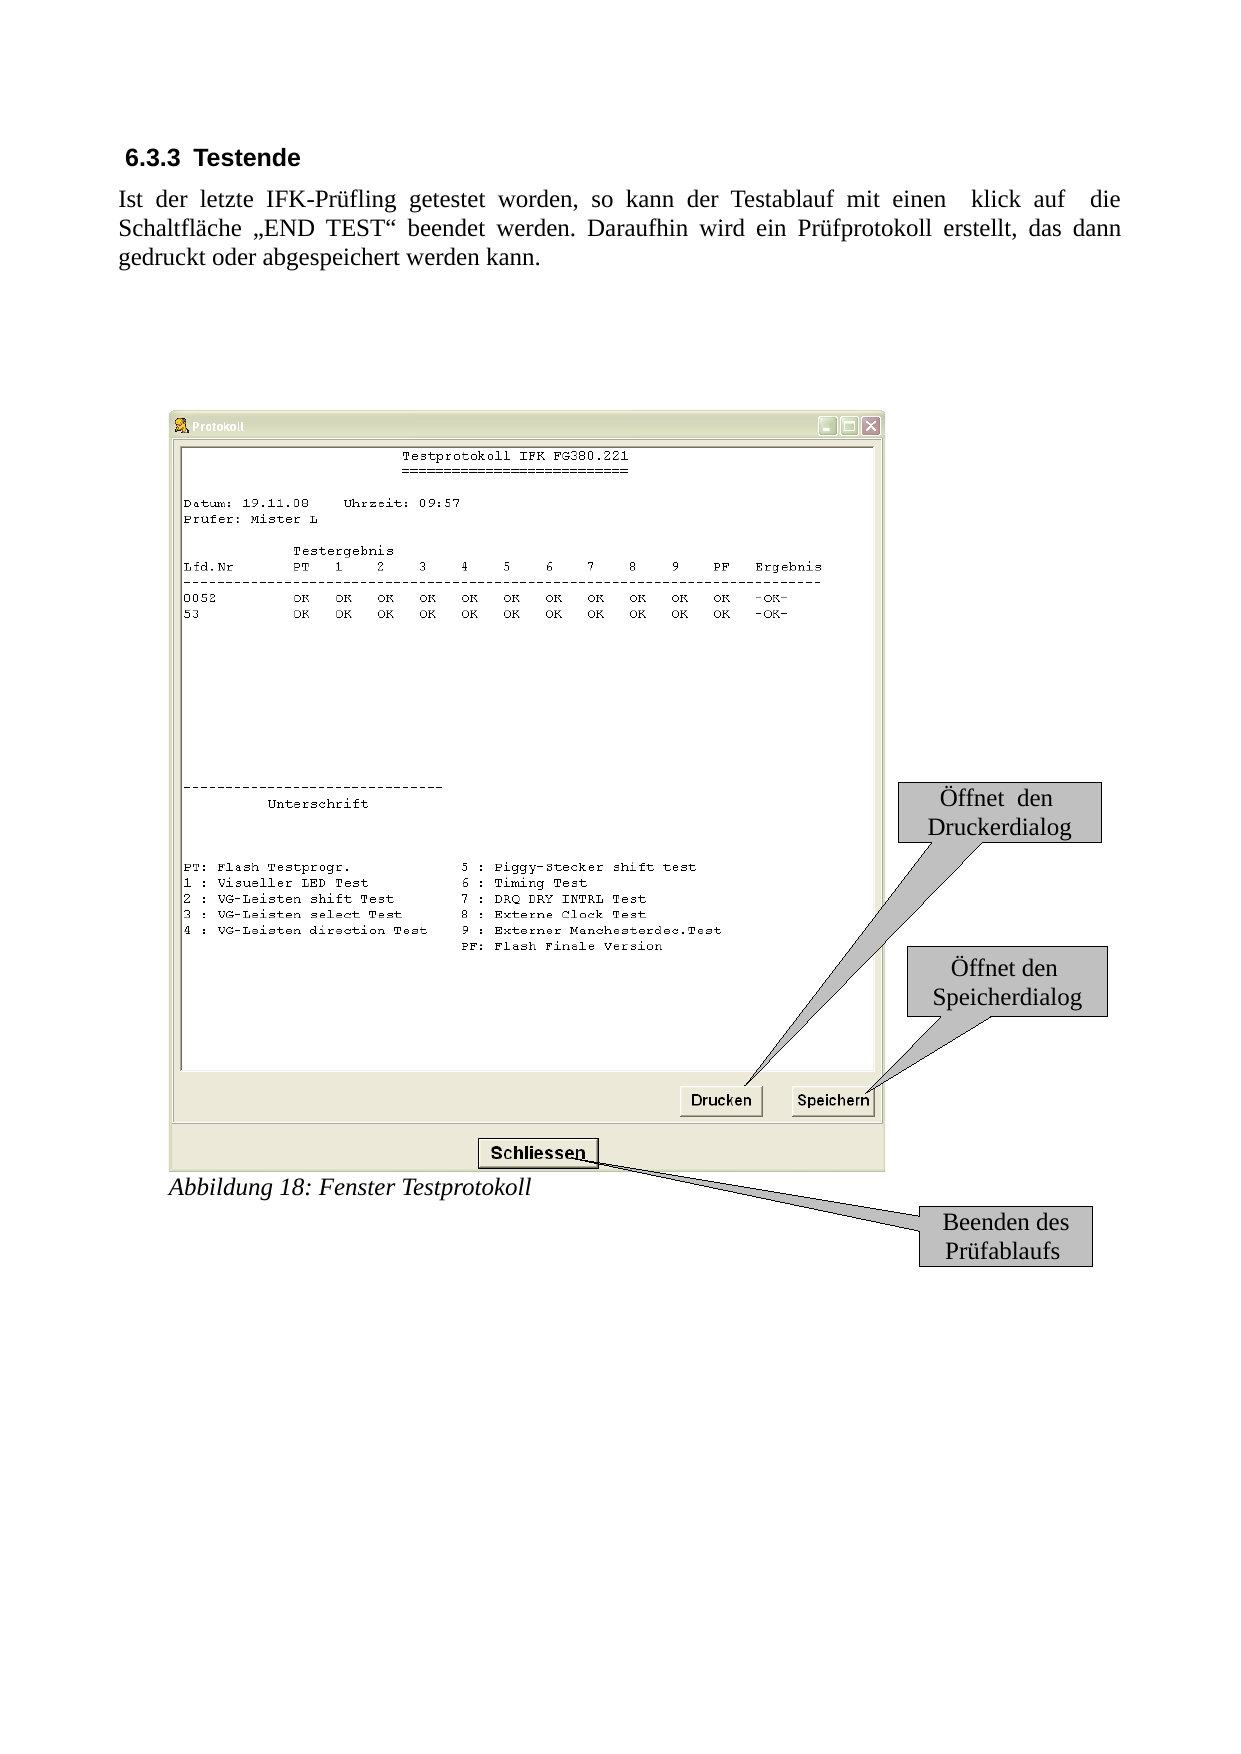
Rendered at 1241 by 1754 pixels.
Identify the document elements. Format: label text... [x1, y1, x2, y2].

subtitle Testende [118, 143, 1122, 172]
picture [168, 410, 886, 1172]
text Abbildung 18: Fenster Testprotokoll [169, 1172, 766, 1200]
text Ist der letzte IFK-Prüfling getestet worden, so kann der Testablauf mit einen klick auf die Schaltfläche „END TEST“ beendet werden. Daraufhin wird ein Prüfprotokoll erstellt, das dann gedruckt oder abgespeichert werden kann. [118, 184, 1122, 271]
text [661, 1172, 885, 1200]
